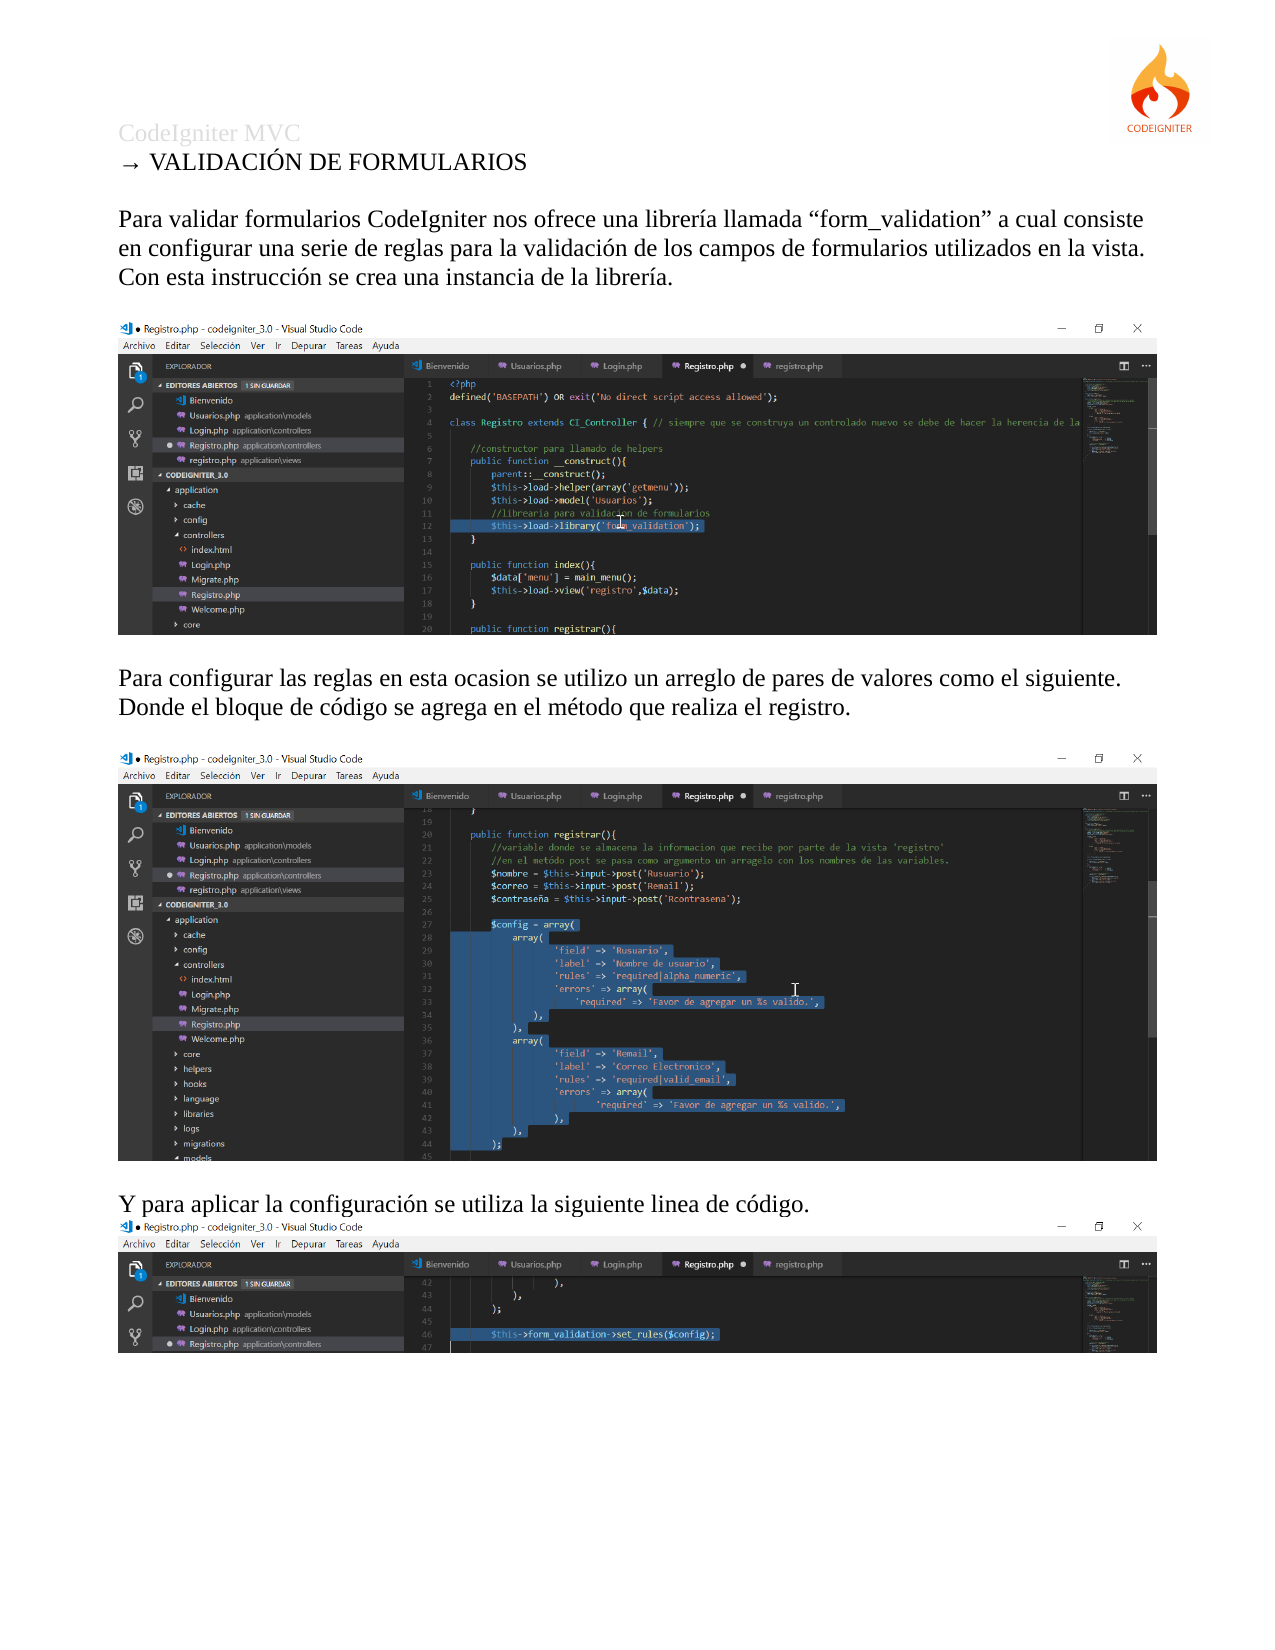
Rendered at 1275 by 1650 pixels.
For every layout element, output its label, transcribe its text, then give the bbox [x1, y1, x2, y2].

text Para validar formularios CodeIgniter nos ofrece una librería llamada “form_validation” a cual consiste en configurar una serie de reglas para la validación de los campos de formularios utilizados en la vista. Con esta instrucción se crea una instancia de la librería. [118, 204, 1157, 291]
picture [118, 319, 1157, 635]
text Para configurar las reglas en esta ocasion se utilizo un arreglo de pares de valores como el siguiente. Donde el bloque de código se agrega en el método que realiza el registro. [118, 663, 1157, 720]
picture [118, 749, 1157, 1161]
text → VALIDACIÓN DE FORMULARIOS [118, 147, 1157, 176]
picture [1107, 36, 1213, 142]
picture [118, 1217, 1157, 1353]
text Y para aplicar la configuración se utiliza la siguiente linea de código. [118, 1189, 1157, 1217]
